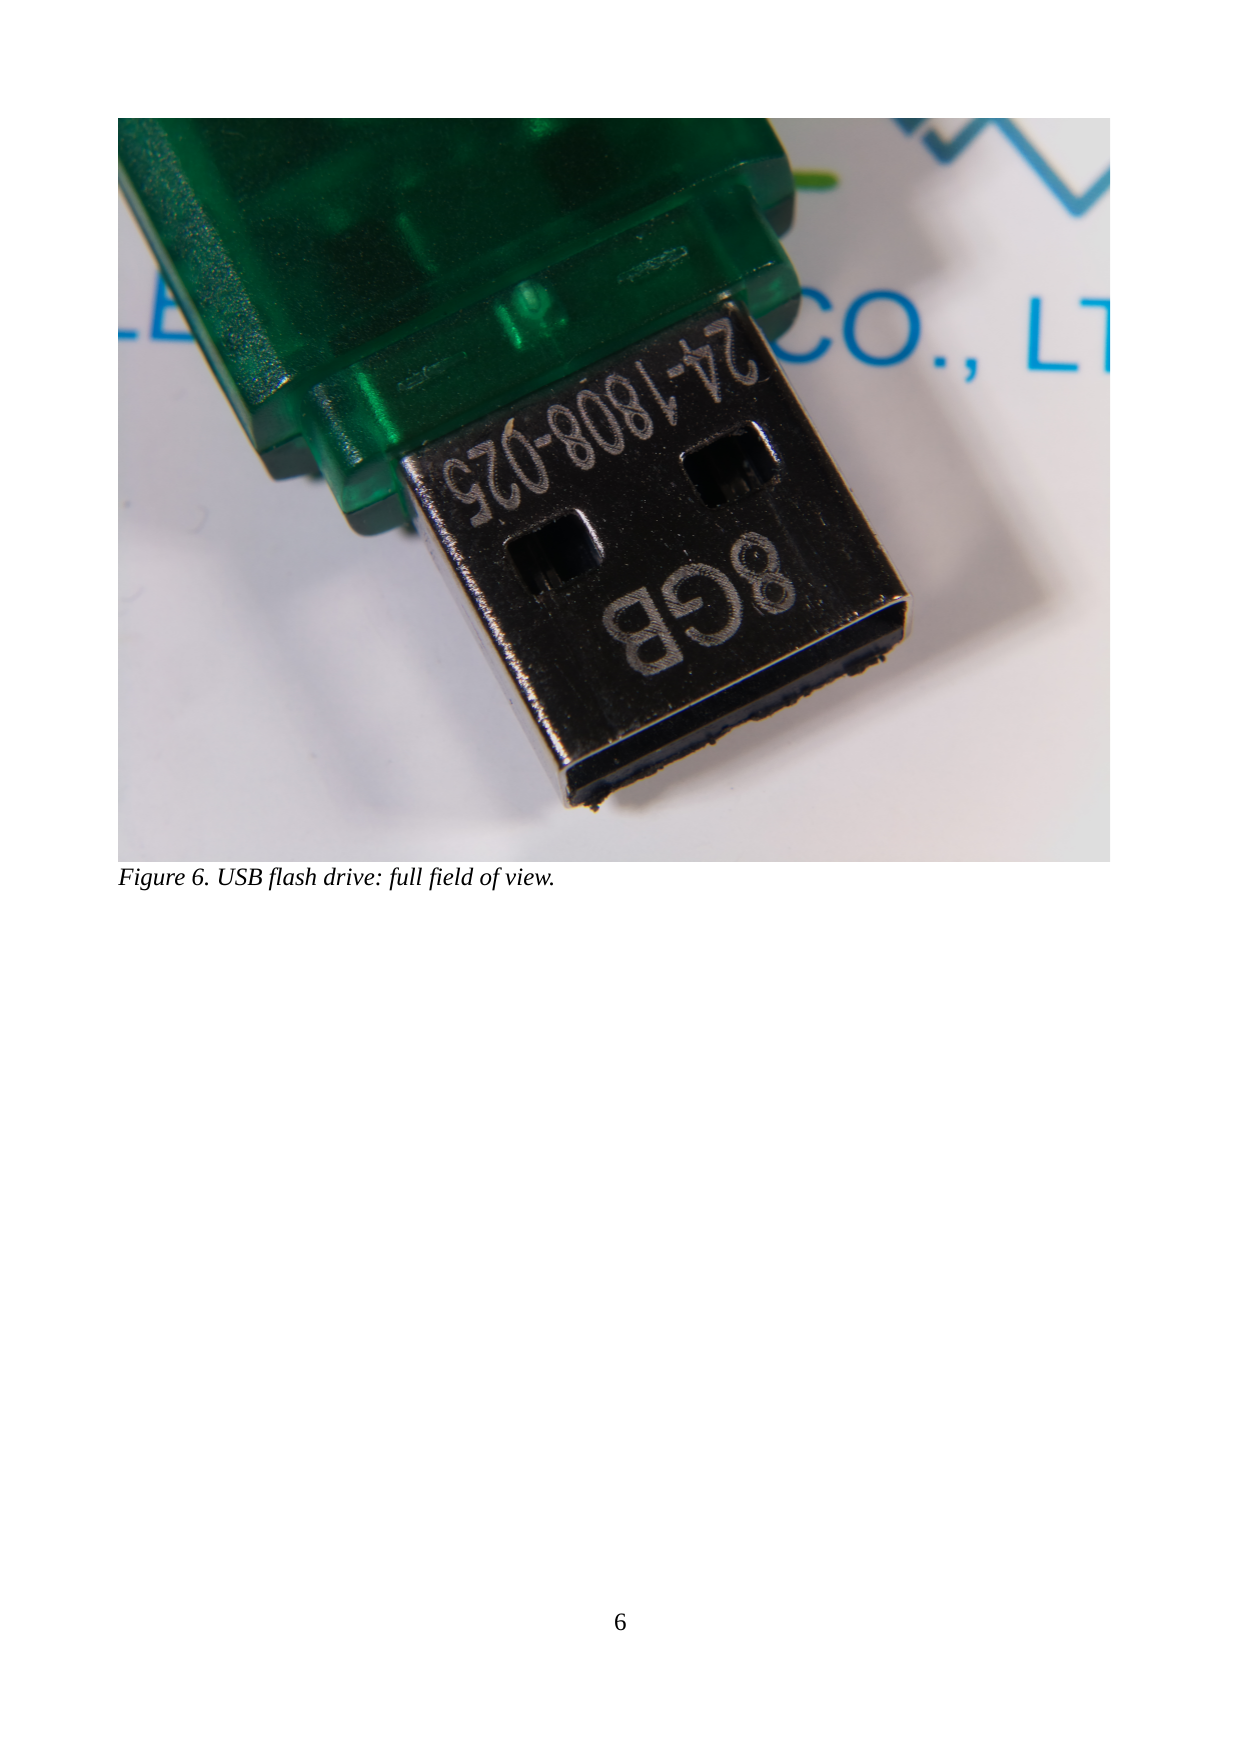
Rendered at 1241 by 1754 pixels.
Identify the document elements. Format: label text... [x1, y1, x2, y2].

picture [118, 118, 1111, 862]
text Figure 6. USB flash drive: full field of view. [118, 862, 1122, 891]
